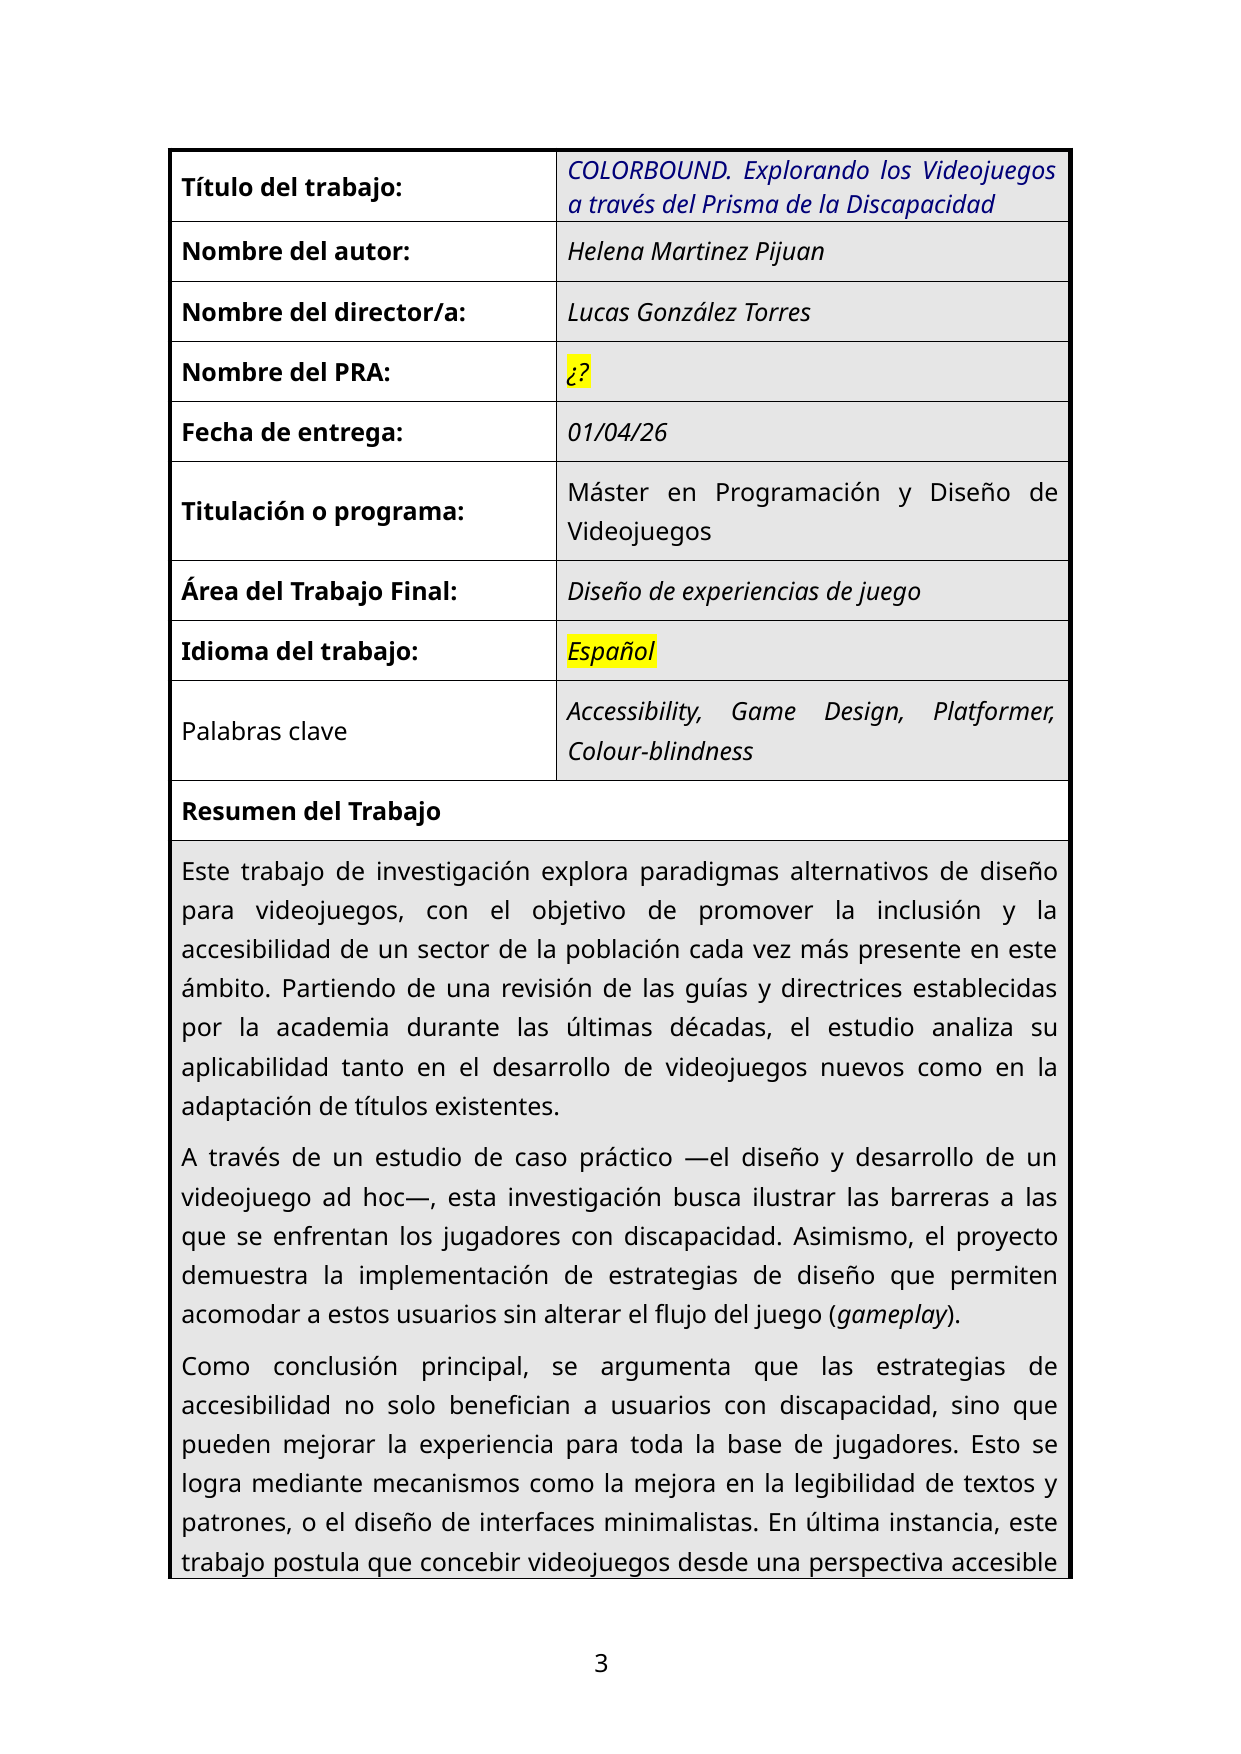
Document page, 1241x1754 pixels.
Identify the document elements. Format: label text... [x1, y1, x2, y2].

table_header COLORBOUND. Explorando los Videojuegos a través del Prisma de la Discapacidad [557, 152, 1068, 221]
table_cell Este trabajo de investigación explora paradigmas alternativos de diseño para videojuegos, con el objetivo de promover la inclusión y la accesibilidad de un sector de la población cada vez más presente en este ámbito. Partiendo de una revisión de las guías y directrices establecidas por la academia durante las últimas décadas, el estudio analiza su aplicabilidad tanto en el desarrollo de videojuegos nuevos como en la adaptación de títulos existentes. A través de un estudio de caso práctico —el diseño y desarrollo de un videojuego ad hoc—, esta investigación busca ilustrar las barreras a las que se enfrentan los jugadores con discapacidad. Asimismo, el proyecto demuestra la implementación de estrategias de diseño que permiten acomodar a estos usuarios sin alterar el flujo del juego (gameplay). Como conclusión principal, se argumenta que las estrategias de accesibilidad no solo benefician a usuarios con discapacidad, sino que pueden mejorar la experiencia para toda la base de jugadores. Esto se logra mediante mecanismos como la mejora en la legibilidad de textos y patrones, o el diseño de interfaces minimalistas. En última instancia, este trabajo postula que concebir videojuegos desde una perspectiva accesible [172, 841, 1068, 1578]
table_cell Palabras clave [172, 681, 556, 780]
table_cell Diseño de experiencias de juego [557, 561, 1068, 620]
table_cell Titulación o programa: [172, 462, 556, 560]
table_cell Idioma del trabajo: [172, 621, 556, 680]
table_cell Nombre del autor: [172, 222, 556, 281]
table_cell Resumen del Trabajo [172, 781, 1068, 840]
table_cell ¿? [557, 342, 1068, 401]
table_cell Helena Martinez Pijuan [557, 222, 1068, 281]
table_cell Nombre del director/a: [172, 282, 556, 341]
table_cell Nombre del PRA: [172, 342, 556, 401]
table_header Título del trabajo: [172, 152, 556, 221]
table_cell Accessibility, Game Design, Platformer, Colour-blindness [557, 681, 1068, 780]
table_cell Español [557, 621, 1068, 680]
table_cell 04/01/26 [557, 402, 1068, 461]
table_cell Máster en Programación y Diseño de Videojuegos [557, 462, 1068, 560]
table_cell Área del Trabajo Final: [172, 561, 556, 620]
table_cell Lucas González Torres [557, 282, 1068, 341]
table_cell Fecha de entrega: [172, 402, 556, 461]
